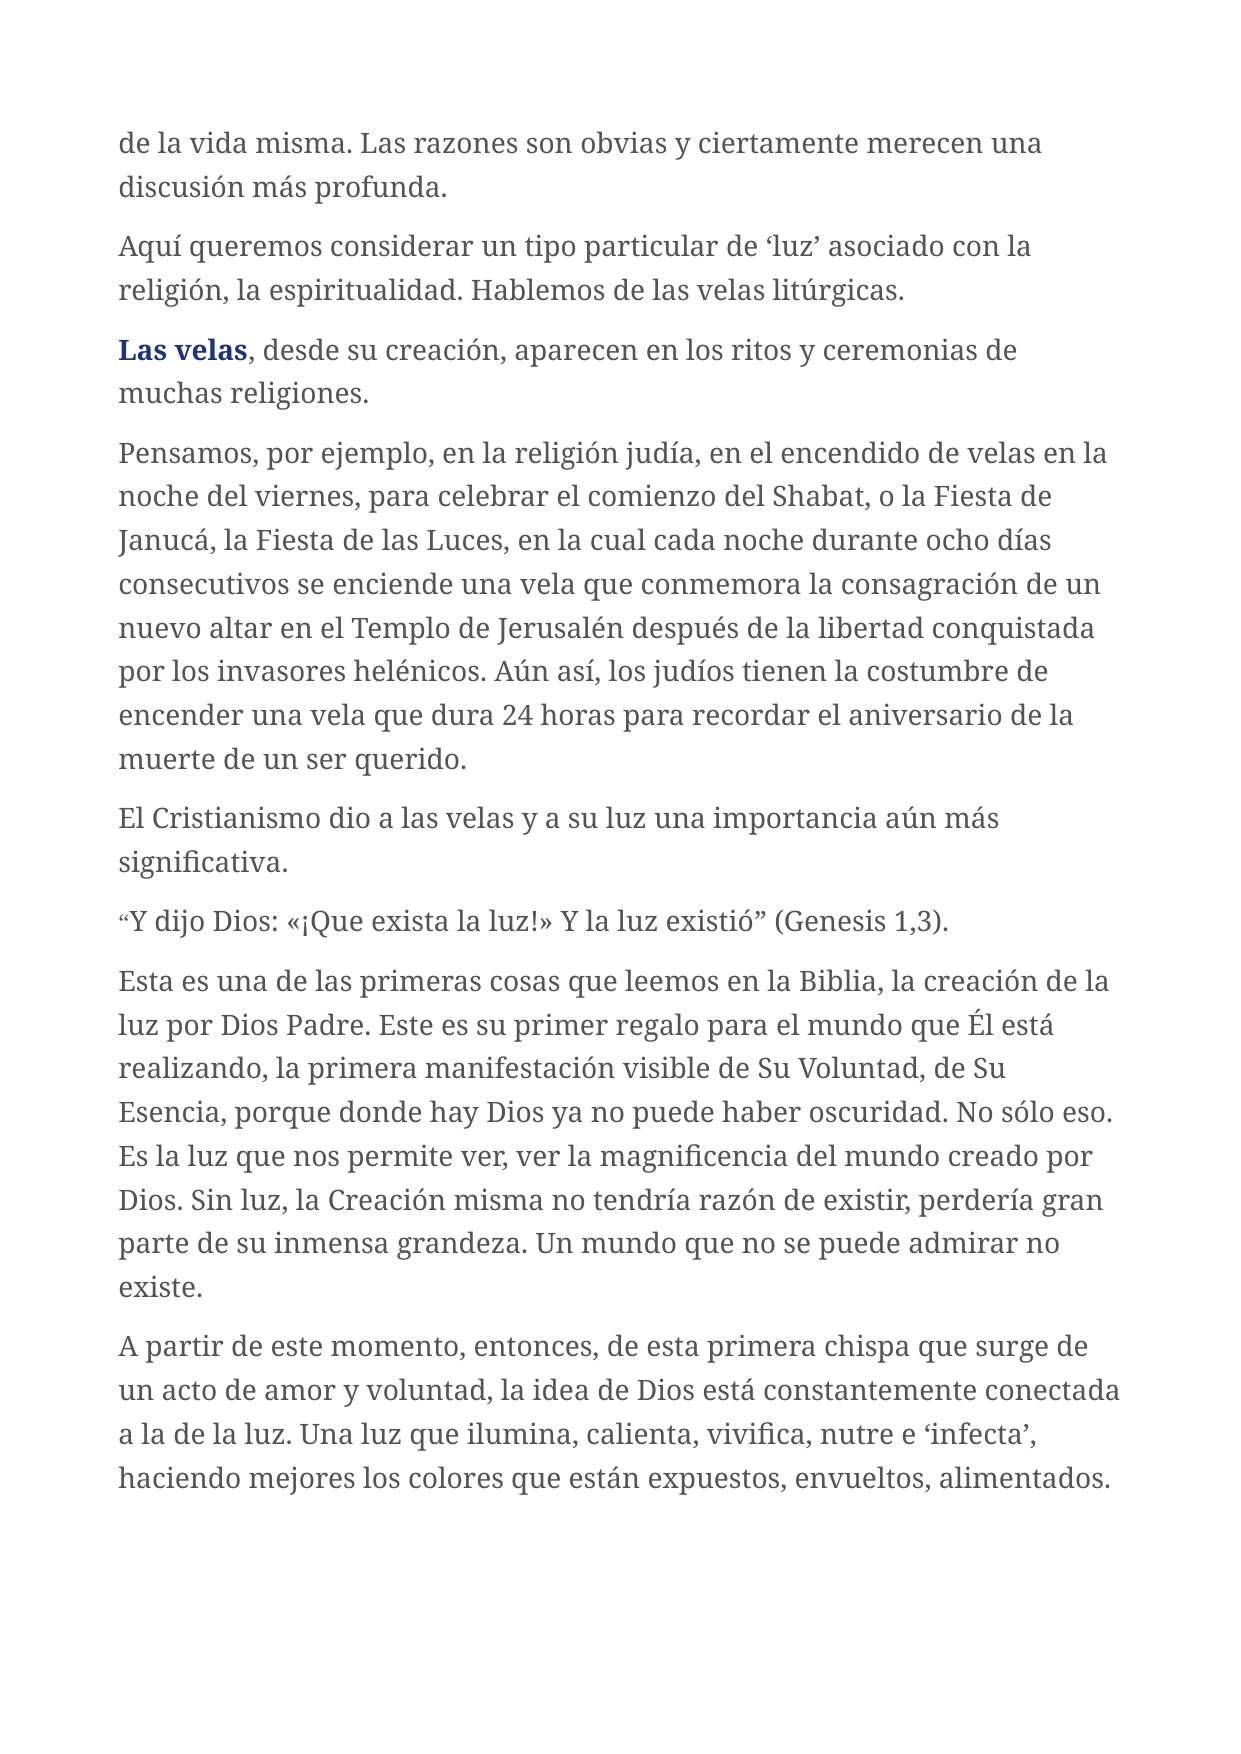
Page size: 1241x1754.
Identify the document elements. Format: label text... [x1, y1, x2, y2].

text de la vida misma. Las razones son obvias y ciertamente merecen una discusión más profunda. [118, 118, 1122, 206]
text Pensamos, por ejemplo, en la religión judía, en el encendido de velas en la noche del viernes, para celebrar el comienzo del Shabat, o la Fiesta de Janucá, la Fiesta de las Luces, en la cual cada noche durante ocho días consecutivos se enciende una vela que conmemora la consagración de un nuevo altar en el Templo de Jerusalén después de la libertad conquistada por los invasores helénicos. Aún así, los judíos tienen la costumbre de encender una vela que dura 24 horas para recordar el aniversario de la muerte de un ser querido. [118, 427, 1122, 777]
text El Cristianismo dio a las velas y a su luz una importancia aún más significativa. [118, 793, 1122, 881]
text Aquí queremos considerar un tipo particular de ‘luz’ asociado con la religión, la espiritualidad. Hablemos de las velas litúrgicas. [118, 221, 1122, 309]
text A partir de este momento, entonces, de esta primera chispa que surge de un acto de amor y voluntad, la idea de Dios está constantemente conectada a la de la luz. Una luz que ilumina, calienta, vivifica, nutre e ‘infecta’, haciendo mejores los colores que están expuestos, envueltos, alimentados. [118, 1321, 1122, 1496]
text “Y dijo Dios: «¡Que exista la luz!» Y la luz existió” (Genesis 1,3). [118, 896, 1122, 940]
text Esta es una de las primeras cosas que leemos en la Biblia, la creación de la luz por Dios Padre. Este es su primer regalo para el mundo que Él está realizando, la primera manifestación visible de Su Voluntad, de Su Esencia, porque donde hay Dios ya no puede haber oscuridad. No sólo eso. Es la luz que nos permite ver, ver la magnificencia del mundo creado por Dios. Sin luz, la Creación misma no tendría razón de existir, perdería gran parte de su inmensa grandeza. Un mundo que no se puede admirar no existe. [118, 956, 1122, 1306]
text Las velas, desde su creación, aparecen en los ritos y ceremonias de muchas religiones. [118, 324, 1122, 412]
